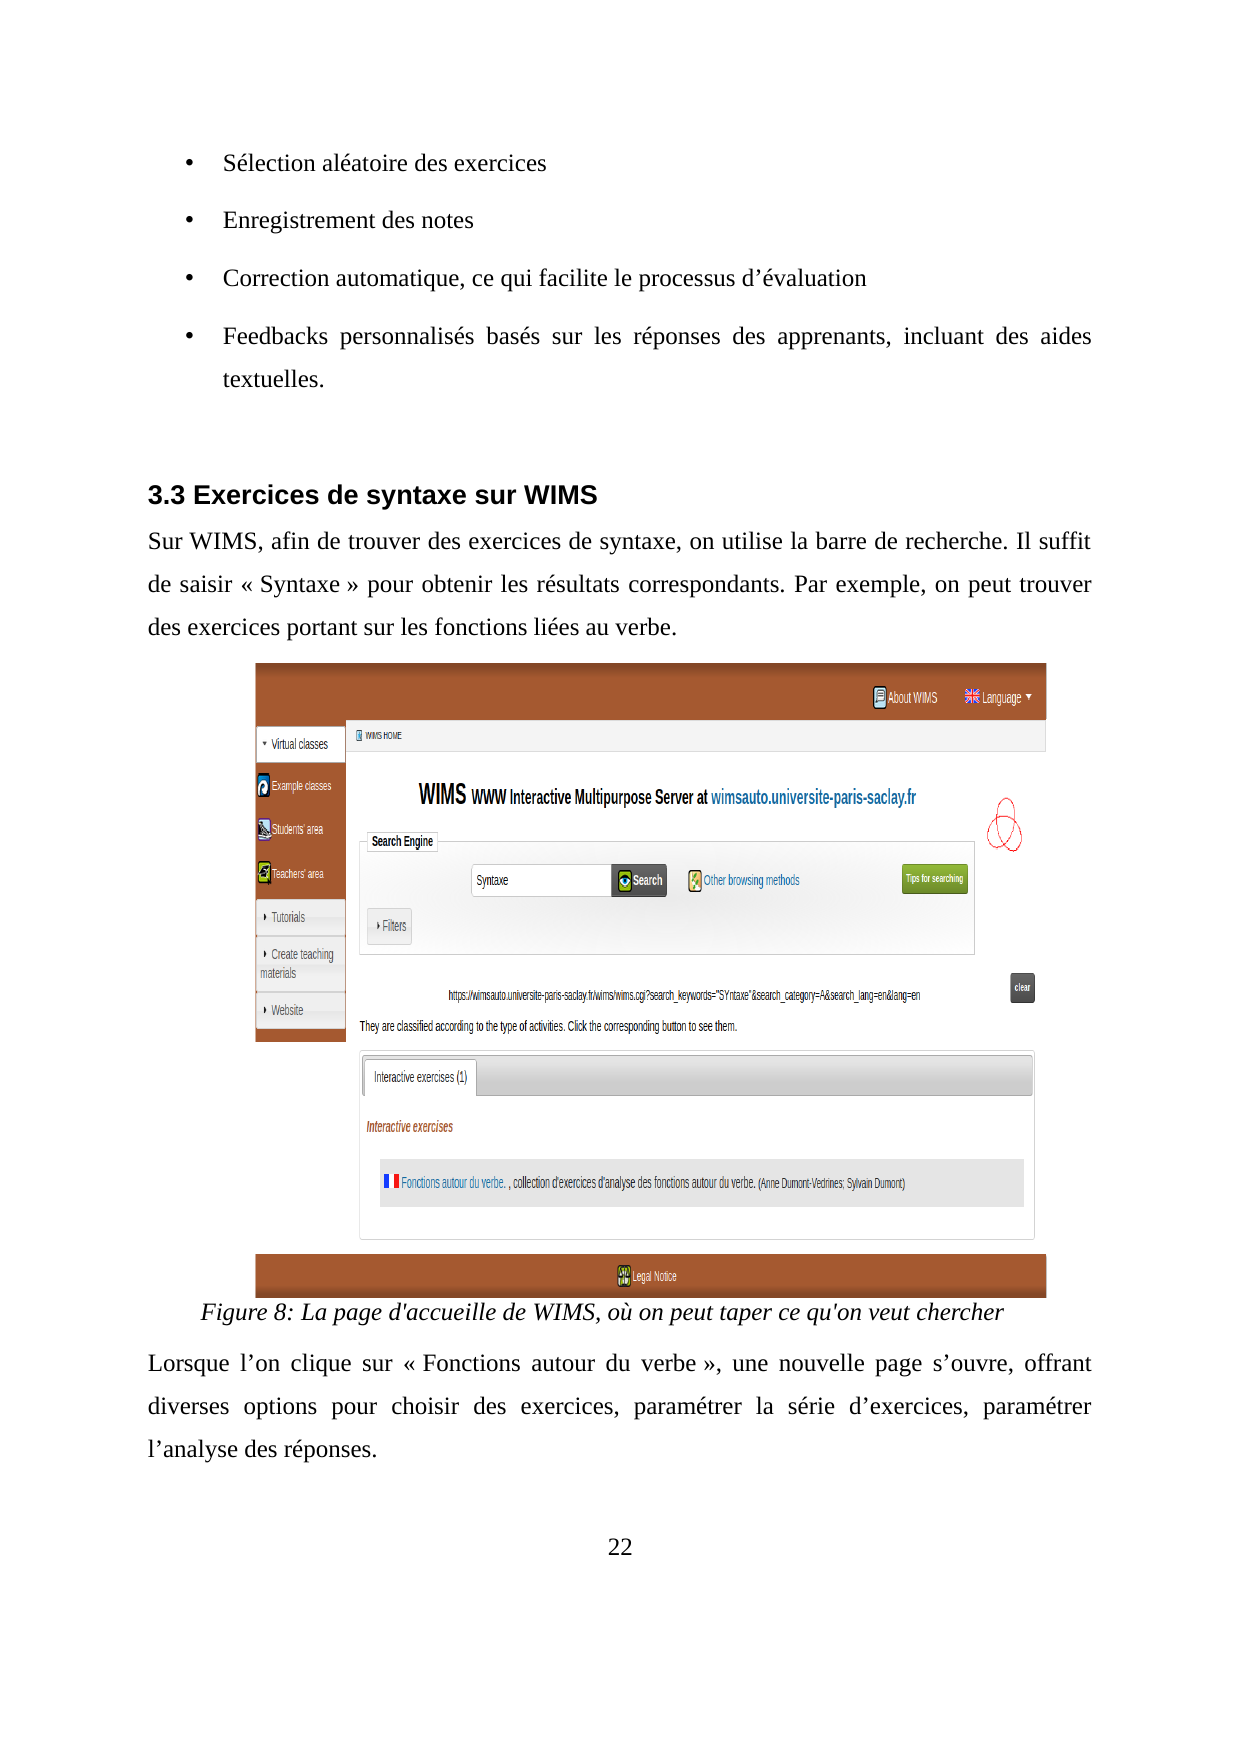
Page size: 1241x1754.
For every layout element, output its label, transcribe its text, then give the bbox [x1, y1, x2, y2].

subtitle 3.3 Exercices de syntaxe sur WIMS [148, 479, 1092, 511]
text Lorsque l’on clique sur « Fonctions autour du verbe », une nouvelle page s’ouvre, offrant diverses options pour choisir des exercices, paramétrer la série d’exercices, paramétrer l’analyse des réponses. [148, 670, 1092, 1463]
text [200, 651, 1101, 663]
text Sur WIMS, afin de trouver des exercices de syntaxe, on utilise la barre de recherche. Il suffit de saisir « Syntaxe » pour obtenir les résultats correspondants. Par exemple, on peut trouver des exercices portant sur les fonctions liées au verbe. [148, 526, 1092, 641]
list Sélection aléatoire des exercices [185, 148, 1092, 176]
list Feedbacks personnalisés basés sur les réponses des apprenants, incluant des aides textuelles. [185, 321, 1092, 393]
picture [254, 663, 1048, 1298]
list Correction automatique, ce qui facilite le processus d’évaluation [185, 263, 1092, 292]
text Figure 8: La page d'accueille de WIMS, où on peut taper ce qu'on veut chercher [200, 663, 1101, 1326]
text [200, 1326, 1101, 1334]
list Enregistrement des notes [185, 205, 1092, 234]
